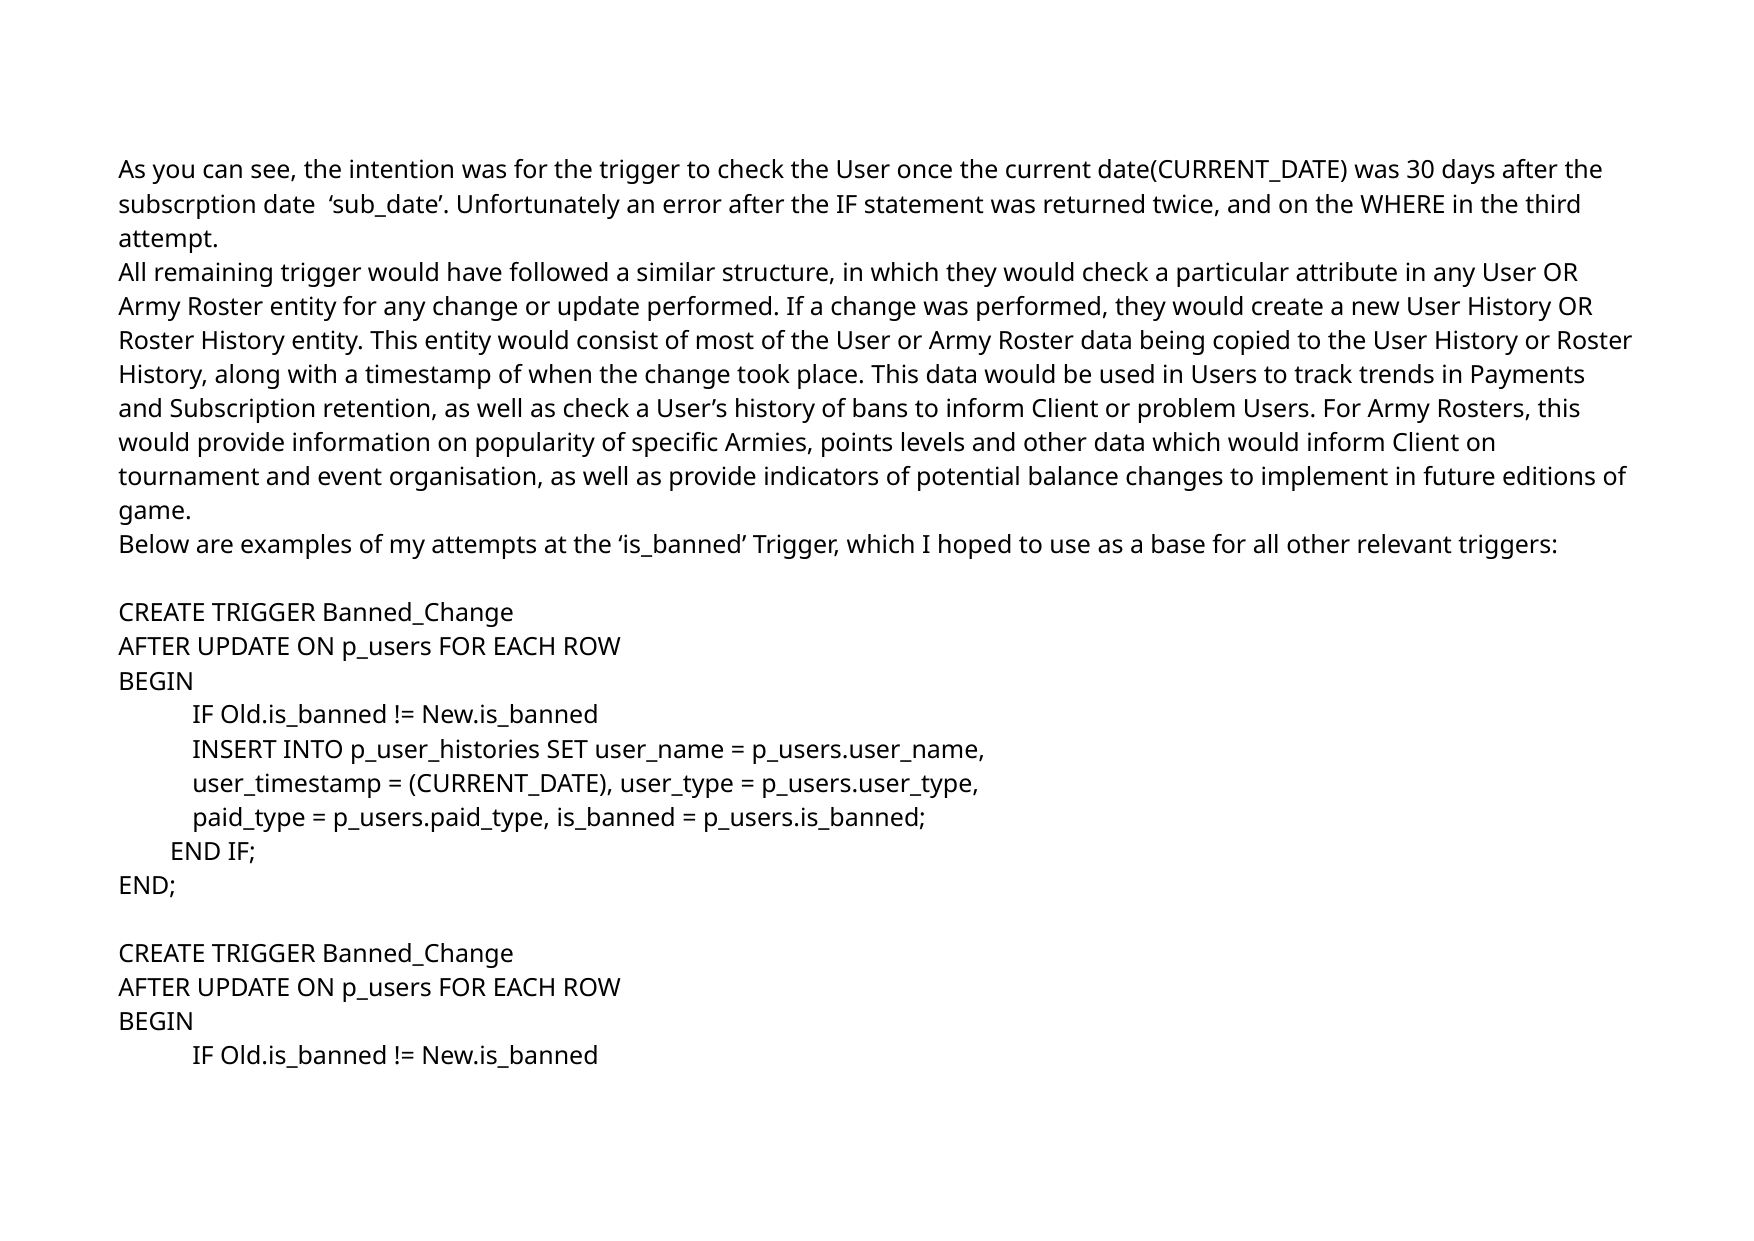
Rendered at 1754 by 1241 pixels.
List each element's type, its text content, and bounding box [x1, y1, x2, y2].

text AFTER UPDATE ON p_users FOR EACH ROW [118, 629, 1636, 663]
text IF Old.is_banned != New.is_banned [118, 697, 1636, 731]
text As you can see, the intention was for the trigger to check the User once the current date(CURRENT_DATE) was 30 days after the subscrption date ‘sub_date’. Unfortunately an error after the IF statement was returned twice, and on the WHERE in the third attempt. [118, 152, 1636, 254]
text BEGIN [118, 1004, 1636, 1038]
text IF Old.is_banned != New.is_banned [118, 1038, 1636, 1072]
text AFTER UPDATE ON p_users FOR EACH ROW [118, 970, 1636, 1004]
text END; [118, 867, 1636, 902]
text paid_type = p_users.paid_type, is_banned = p_users.is_banned; [118, 799, 1636, 833]
text BEGIN [118, 663, 1636, 697]
text END IF; [118, 833, 1636, 867]
text CREATE TRIGGER Banned_Change [118, 595, 1636, 629]
text All remaining trigger would have followed a similar structure, in which they would check a particular attribute in any User OR Army Roster entity for any change or update performed. If a change was performed, they would create a new User History OR Roster History entity. This entity would consist of most of the User or Army Roster data being copied to the User History or Roster History, along with a timestamp of when the change took place. This data would be used in Users to track trends in Payments and Subscription retention, as well as check a User’s history of bans to inform Client or problem Users. For Army Rosters, this would provide information on popularity of specific Armies, points levels and other data which would inform Client on tournament and event organisation, as well as provide indicators of potential balance changes to implement in future editions of game. [118, 254, 1636, 527]
text INSERT INTO p_user_histories SET user_name = p_users.user_name, [118, 731, 1636, 765]
text CREATE TRIGGER Banned_Change [118, 936, 1636, 970]
text user_timestamp = (CURRENT_DATE), user_type = p_users.user_type, [118, 765, 1636, 799]
text Below are examples of my attempts at the ‘is_banned’ Trigger, which I hoped to use as a base for all other relevant triggers: [118, 527, 1636, 561]
